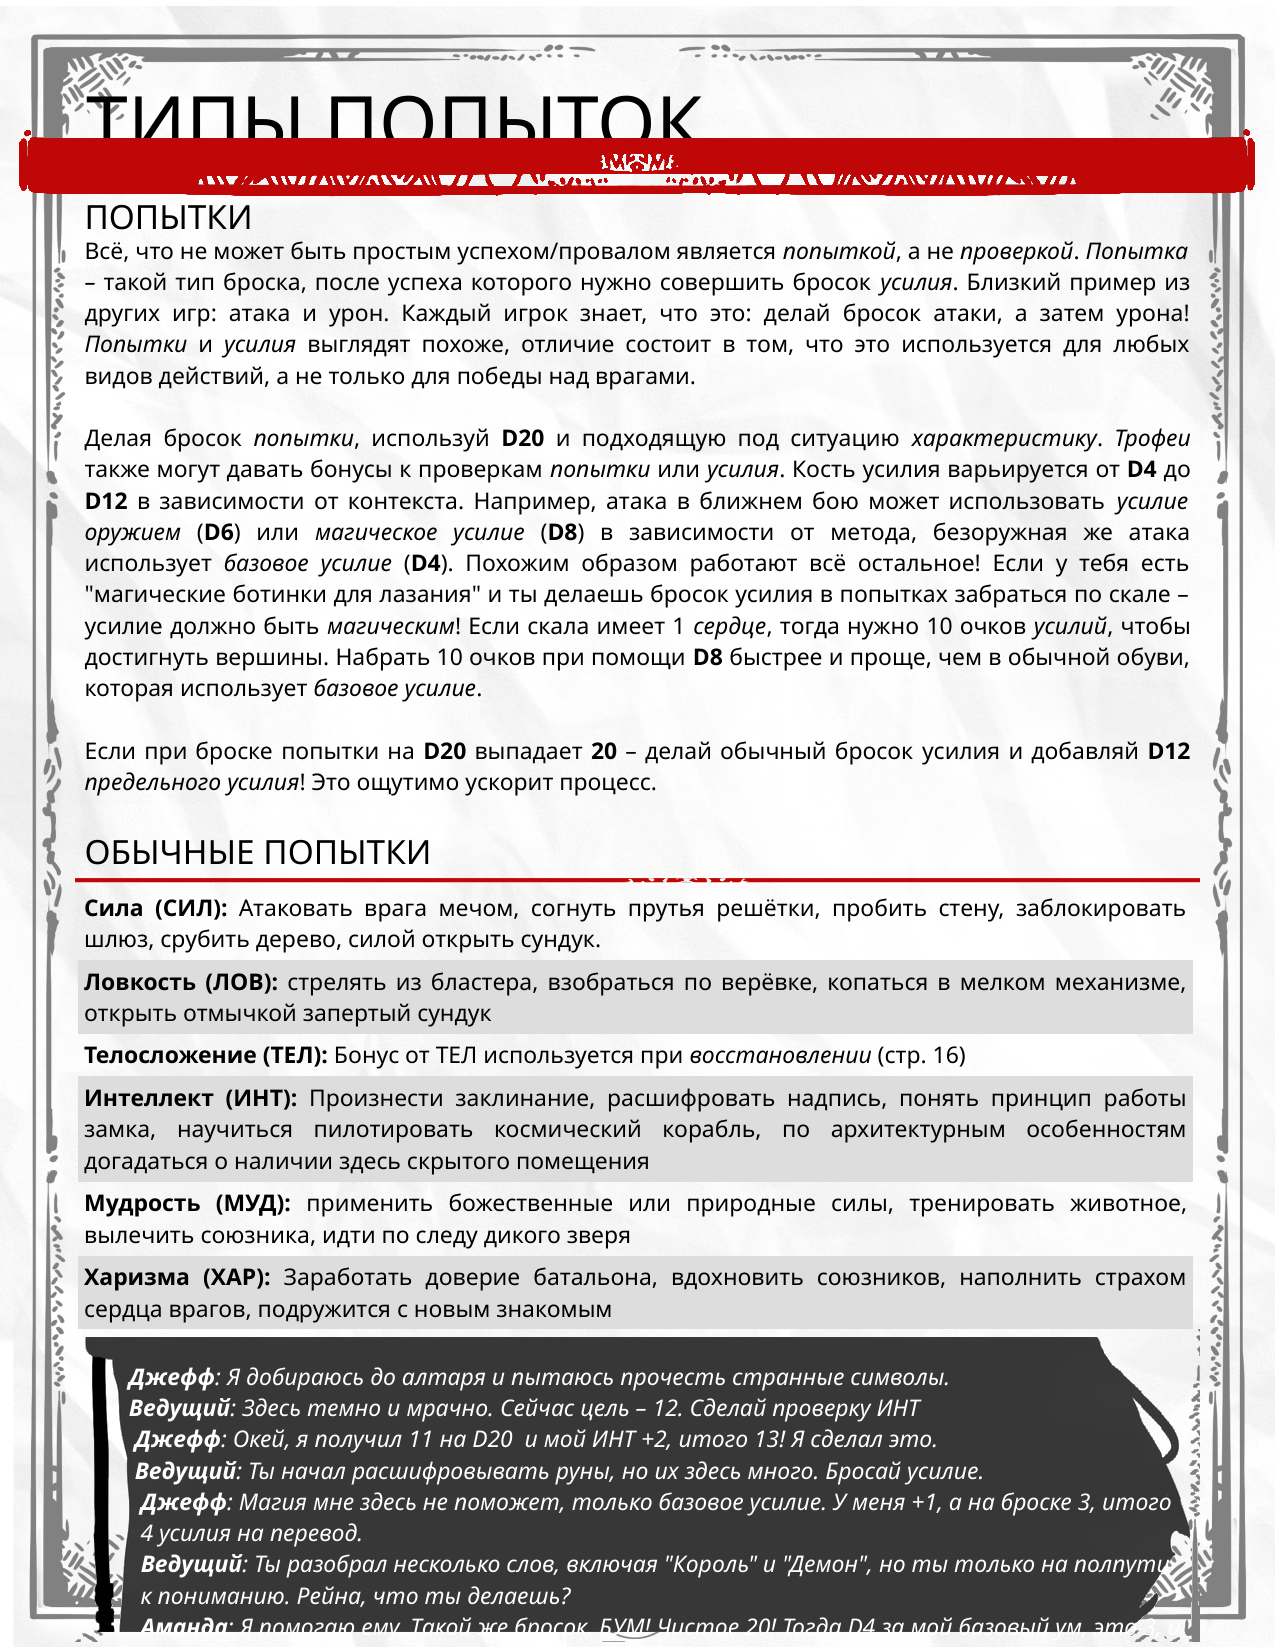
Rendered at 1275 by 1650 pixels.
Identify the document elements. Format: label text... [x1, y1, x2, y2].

table_cell Интеллект (ИНТ): Произнести заклинание, расшифровать надпись, понять принцип работы замка, научиться пилотировать космический корабль, по архитектурным особенностям догадаться о наличии здесь скрытого помещения [78, 1076, 1193, 1182]
table_cell Ловкость (ЛОВ): стрелять из бластера, взобраться по верёвке, копаться в мелком механизме, открыть отмычкой запертый сундук [78, 960, 1193, 1034]
text Если при броске попытки на D20 выпадает 20 – делай обычный бросок усилия и добавляй D12 предельного усилия! Это ощутимо ускорит процесс. [84, 735, 1191, 797]
text Всё, что не может быть простым успехом/провалом является попыткой, а не проверкой. Попытка – такой тип броска, после успеха которого нужно совершить бросок усилия. Близкий пример из других игр: атака и урон. Каждый игрок знает, что это: делай бросок атаки, а затем урона! Попытки и усилия выглядят похоже, отличие состоит в том, что это используется для любых видов действий, а не только для победы над врагами. [84, 235, 1191, 391]
text Делая бросок попытки, используй D20 и подходящую под ситуацию характеристику. Трофеи также могут давать бонусы к проверкам попытки или усилия. Кость усилия варьируется от D4 до D12 в зависимости от контекста. Например, атака в ближнем бою может использовать усилие оружием (D6) или магическое усилие (D8) в зависимости от метода, безоружная же атака использует базовое усилие (D4). Похожим образом работают всё остальное! Если у тебя есть "магические ботинки для лазания" и ты делаешь бросок усилия в попытках забраться по скале – усилие должно быть магическим! Если скала имеет 1 сердце, тогда нужно 10 очков усилий, чтобы достигнуть вершины. Набрать 10 очков при помощи D8 быстрее и проще, чем в обычной обуви, которая использует базовое усилие. [84, 422, 1191, 703]
table_header Сила (СИЛ): Атаковать врага мечом, согнуть прутья решётки, пробить стену, заблокировать шлюз, срубить дерево, силой открыть сундук. [78, 886, 1193, 960]
text Джефф: Я добираюсь до алтаря и пытаюсь прочесть странные символы. Ведущий: Здесь темно и мрачно. Сейчас цель – 12. Сделай проверку ИНТ Джефф: Окей, я получил 11 на D20 и мой ИНТ +2, итого 13! Я сделал это. Ведущий: Ты начал расшифровывать руны, но их здесь много. Бросай усилие. Джефф: Магия мне здесь не поможет, только базовое усилие. У меня +1, а на броске 3, итого . 4 усилия на перевод. Ведущий: Ты разобрал несколько слов, включая "Король" и "Демон", но ты только на полпути . к пониманию. Рейна, что ты делаешь? Аманда: Я помогаю ему. Такой же бросок, БУМ! Чистое 20! Тогда D4 за мой базовый ум, это 3, и [75, 1329, 1200, 1642]
table_cell Харизма (ХАР): Заработать доверие батальона, вдохновить союзников, наполнить страхом сердца врагов, подружится с новым знакомым [78, 1256, 1193, 1329]
table_cell Телосложение (ТЕЛ): Бонус от ТЕЛ используется при восстановлении (стр. 16) [78, 1034, 1193, 1076]
picture [0, 6, 1275, 1647]
table_cell Мудрость (МУД): применить божественные или природные силы, тренировать животное, вылечить союзника, идти по следу дикого зверя [78, 1182, 1193, 1256]
subtitle ПОПЫТКИ [84, 203, 1275, 235]
subtitle ОБЫЧНЫЕ ПОПЫТКИ [84, 828, 1275, 874]
